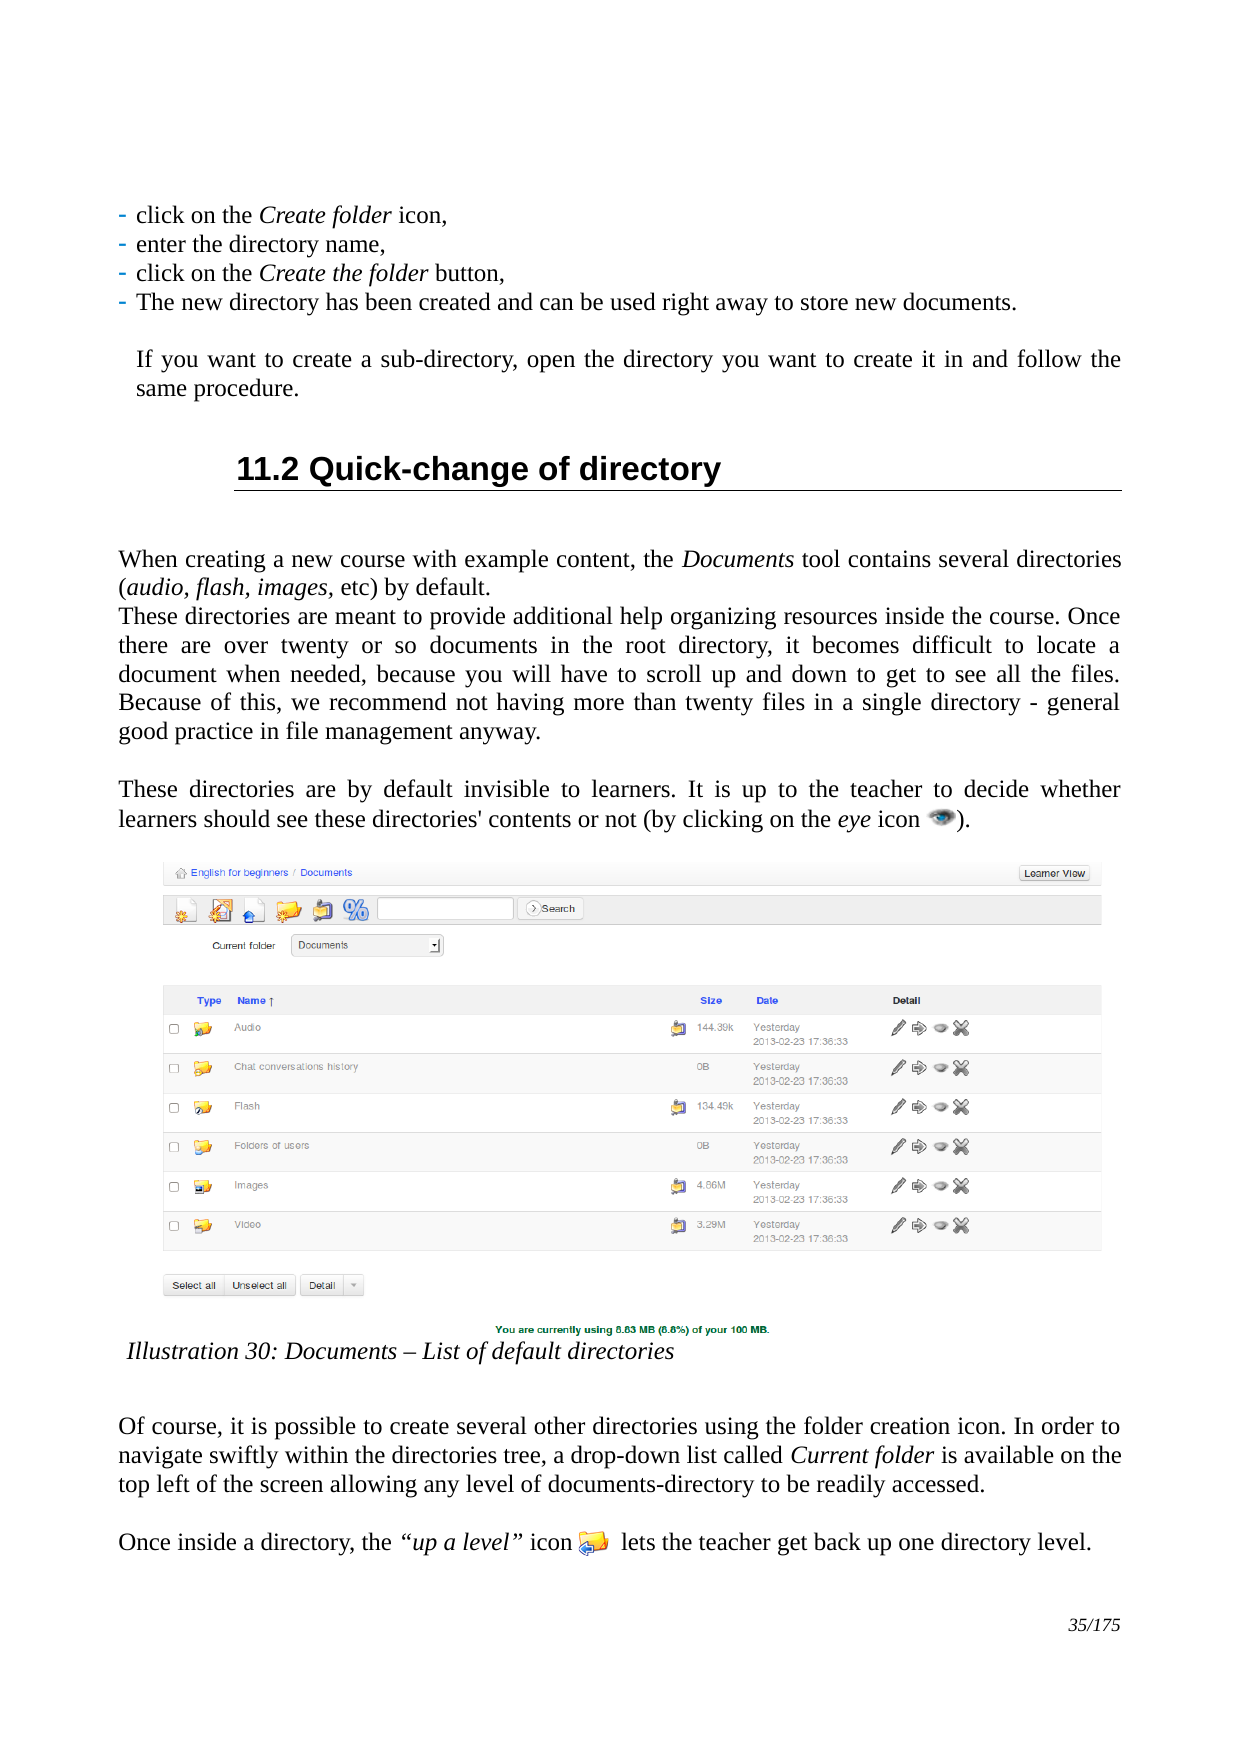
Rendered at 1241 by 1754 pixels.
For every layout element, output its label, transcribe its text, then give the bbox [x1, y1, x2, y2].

subtitle Quick-change of directory [234, 449, 1122, 490]
list The new directory has been created and can be used right away to store new documents. [118, 287, 1122, 315]
picture [151, 862, 1102, 1337]
text When creating a new course with example content, the Documents tool contains several directories (audio, flash, images, etc) by default. [118, 544, 1122, 601]
picture [578, 1526, 609, 1556]
list If you want to create a sub-directory, open the directory you want to create it in and follow the same procedure. [118, 344, 1122, 402]
text Once inside a directory, the “up a level” icon [118, 1526, 578, 1556]
picture [926, 802, 956, 832]
text These directories are meant to provide additional help organizing resources inside the course. Once there are over twenty or so documents in the root directory, it becomes difficult to locate a document when needed, because you will have to scroll up and down to get to see all the files. Because of this, we recommend not having more than twenty files in a single directory - general good practice in file management anyway. [118, 601, 1122, 745]
text Of course, it is possible to create several other directories using the folder creation icon. In order to navigate swiftly within the directories tree, a drop-down list called Current folder is available on the top left of the screen allowing any level of documents-directory to be readily accessed. [118, 1411, 1122, 1497]
list click on the Create folder icon, [118, 200, 1122, 229]
text lets the teacher get back up one directory level. [609, 1526, 1122, 1556]
list click on the Create the folder button, [118, 258, 1122, 287]
text These directories are by default invisible to learners. It is up to the teacher to decide whether learners should see these directories' contents or not (by clicking on the eye icon ). [118, 774, 1122, 833]
list enter the directory name, [118, 229, 1122, 258]
text Illustration 30: Documents – List of default directories [126, 875, 1127, 1365]
